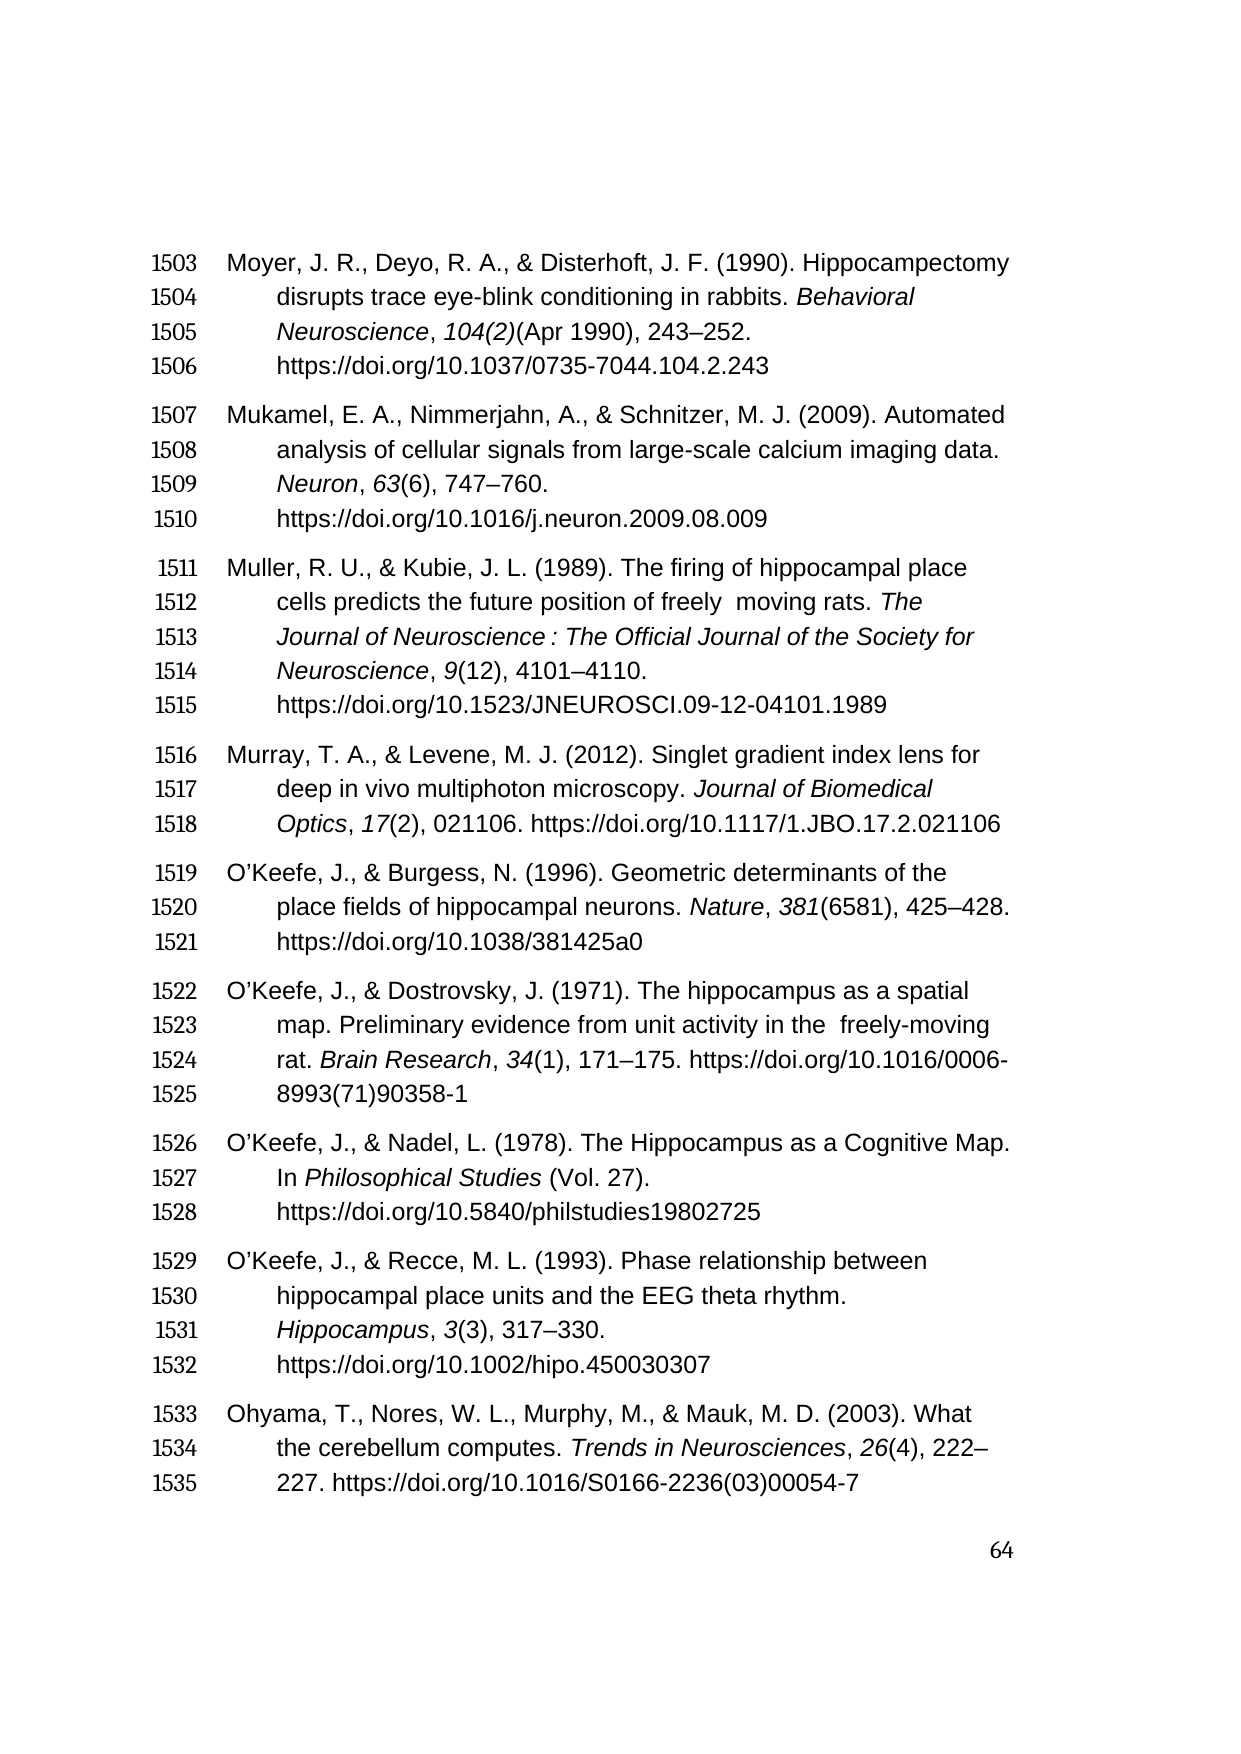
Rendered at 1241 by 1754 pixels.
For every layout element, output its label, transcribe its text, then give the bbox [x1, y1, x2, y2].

text O’Keefe, J., & Dostrovsky, J. (1971). The hippocampus as a spatial map. Preliminary evidence from unit activity in the freely-moving rat. Brain Research, 34(1), 171–175. https://doi.org/10.1016/0006-8993(71)90358-1 [226, 976, 1014, 1108]
text Moyer, J. R., Deyo, R. A., & Disterhoft, J. F. (1990). Hippocampectomy disrupts trace eye-blink conditioning in rabbits. Behavioral Neuroscience, 104(2)(Apr 1990), 243–252. https://doi.org/10.1037/0735-7044.104.2.243 [226, 248, 1014, 380]
text O’Keefe, J., & Burgess, N. (1996). Geometric determinants of the place fields of hippocampal neurons. Nature, 381(6581), 425–428. https://doi.org/10.1038/381425a0 [226, 858, 1014, 955]
text Murray, T. A., & Levene, M. J. (2012). Singlet gradient index lens for deep in vivo multiphoton microscopy. Journal of Biomedical Optics, 17(2), 021106. https://doi.org/10.1117/1.JBO.17.2.021106 [226, 739, 1014, 837]
text O’Keefe, J., & Recce, M. L. (1993). Phase relationship between hippocampal place units and the EEG theta rhythm. Hippocampus, 3(3), 317–330. https://doi.org/10.1002/hipo.450030307 [226, 1246, 1014, 1378]
text Ohyama, T., Nores, W. L., Murphy, M., & Mauk, M. D. (2003). What the cerebellum computes. Trends in Neurosciences, 26(4), 222–227. https://doi.org/10.1016/S0166-2236(03)00054-7 [226, 1399, 1014, 1496]
text Mukamel, E. A., Nimmerjahn, A., & Schnitzer, M. J. (2009). Automated analysis of cellular signals from large-scale calcium imaging data. Neuron, 63(6), 747–760. https://doi.org/10.1016/j.neuron.2009.08.009 [226, 400, 1014, 532]
text Muller, R. U., & Kubie, J. L. (1989). The firing of hippocampal place cells predicts the future position of freely moving rats. The Journal of Neuroscience : The Official Journal of the Society for Neuroscience, 9(12), 4101–4110. https://doi.org/10.1523/JNEUROSCI.09-12-04101.1989 [226, 553, 1014, 719]
text O’Keefe, J., & Nadel, L. (1978). The Hippocampus as a Cognitive Map. In Philosophical Studies (Vol. 27). https://doi.org/10.5840/philstudies19802725 [226, 1128, 1014, 1226]
